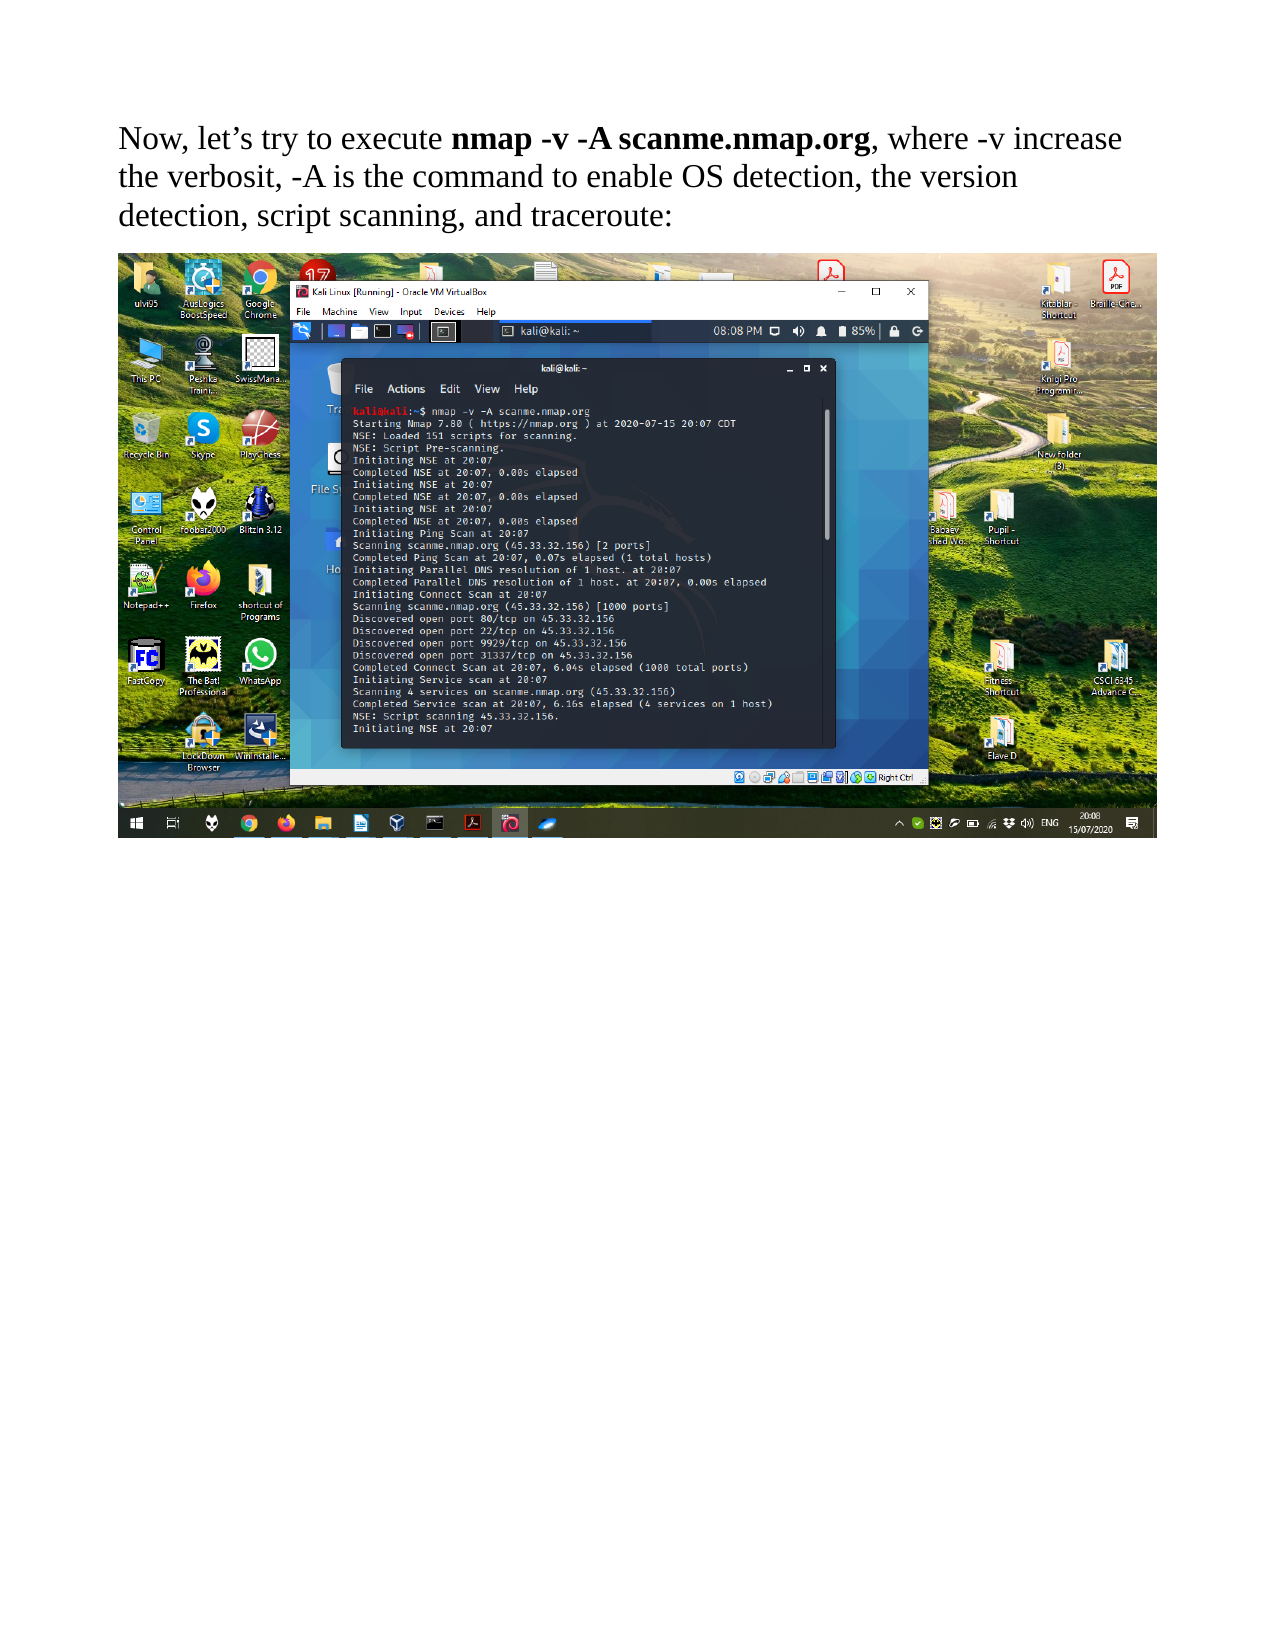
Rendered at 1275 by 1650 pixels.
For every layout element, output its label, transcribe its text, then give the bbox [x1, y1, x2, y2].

picture [118, 253, 1157, 838]
text Now, let’s try to execute nmap -v -A scanme.nmap.org, where -v increase the verbosit, -A is the command to enable OS detection, the version detection, script scanning, and traceroute: [118, 118, 1157, 233]
